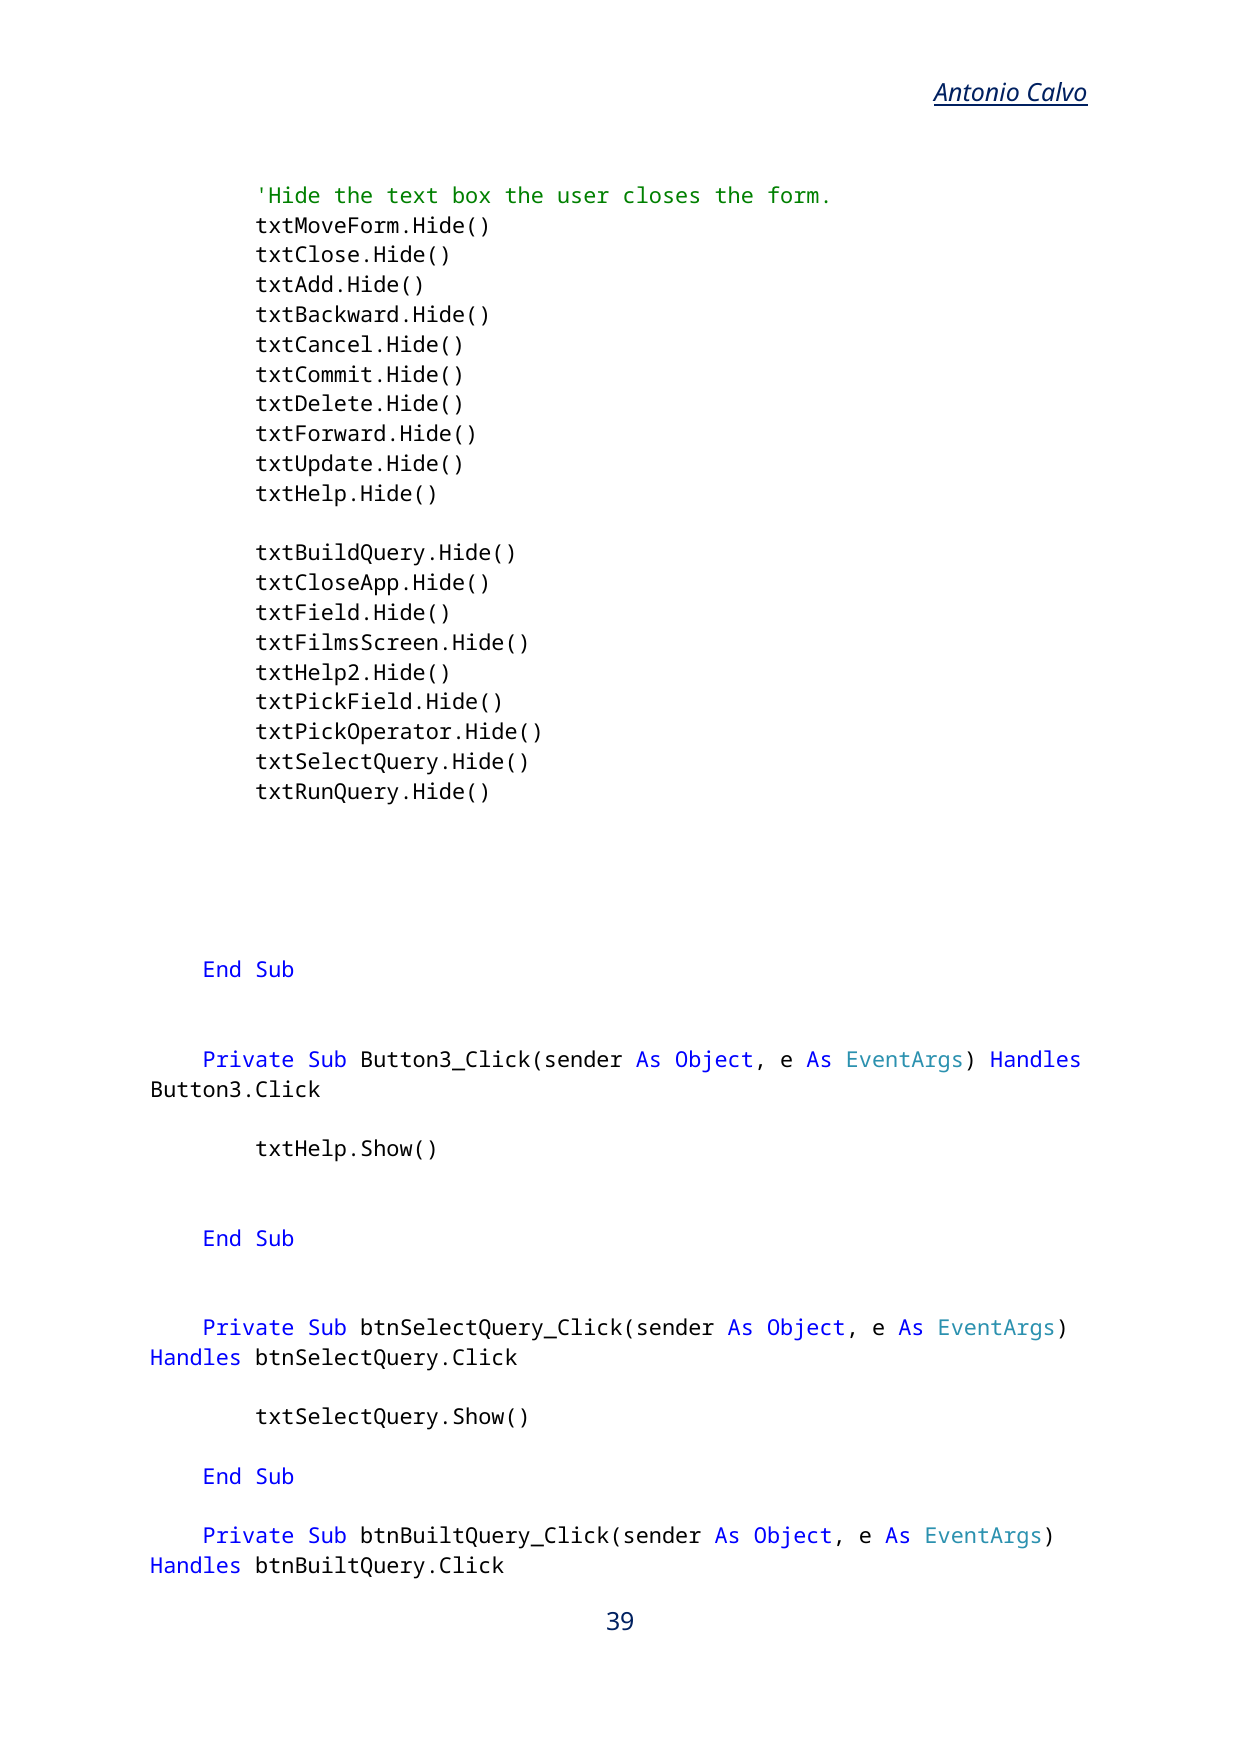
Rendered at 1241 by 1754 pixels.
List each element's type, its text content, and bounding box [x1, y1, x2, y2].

text txtAdd.Hide() [150, 269, 1090, 299]
text txtUpdate.Hide() [150, 448, 1090, 478]
text txtPickOperator.Hide() [150, 716, 1090, 746]
text txtHelp.Hide() [150, 478, 1090, 507]
text txtCancel.Hide() [150, 329, 1090, 358]
text End Sub [150, 954, 1090, 984]
text txtDelete.Hide() [150, 388, 1090, 418]
text End Sub [150, 1461, 1090, 1491]
text txtBuildQuery.Hide() [150, 537, 1090, 567]
text txtPickField.Hide() [150, 686, 1090, 716]
text txtCloseApp.Hide() [150, 567, 1090, 597]
text Private Sub Button3_Click(sender As Object, e As EventArgs) Handles Button3.Click [150, 1044, 1090, 1103]
text txtSelectQuery.Hide() [150, 746, 1090, 776]
text txtClose.Hide() [150, 239, 1090, 269]
text txtSelectQuery.Show() [150, 1401, 1090, 1431]
text 'Hide the text box the user closes the form. [150, 180, 1090, 209]
text End Sub [150, 1222, 1090, 1252]
text txtRunQuery.Hide() [150, 776, 1090, 805]
text txtForward.Hide() [150, 418, 1090, 448]
text txtBackward.Hide() [150, 299, 1090, 329]
text Private Sub btnBuiltQuery_Click(sender As Object, e As EventArgs) Handles btnBuiltQuery.Click [150, 1520, 1090, 1580]
text txtHelp.Show() [150, 1133, 1090, 1163]
text txtMoveForm.Hide() [150, 209, 1090, 239]
text txtHelp2.Hide() [150, 656, 1090, 686]
text txtCommit.Hide() [150, 358, 1090, 388]
text txtField.Hide() [150, 597, 1090, 627]
text txtFilmsScreen.Hide() [150, 627, 1090, 656]
text Private Sub btnSelectQuery_Click(sender As Object, e As EventArgs) Handles btnSelectQuery.Click [150, 1312, 1090, 1371]
